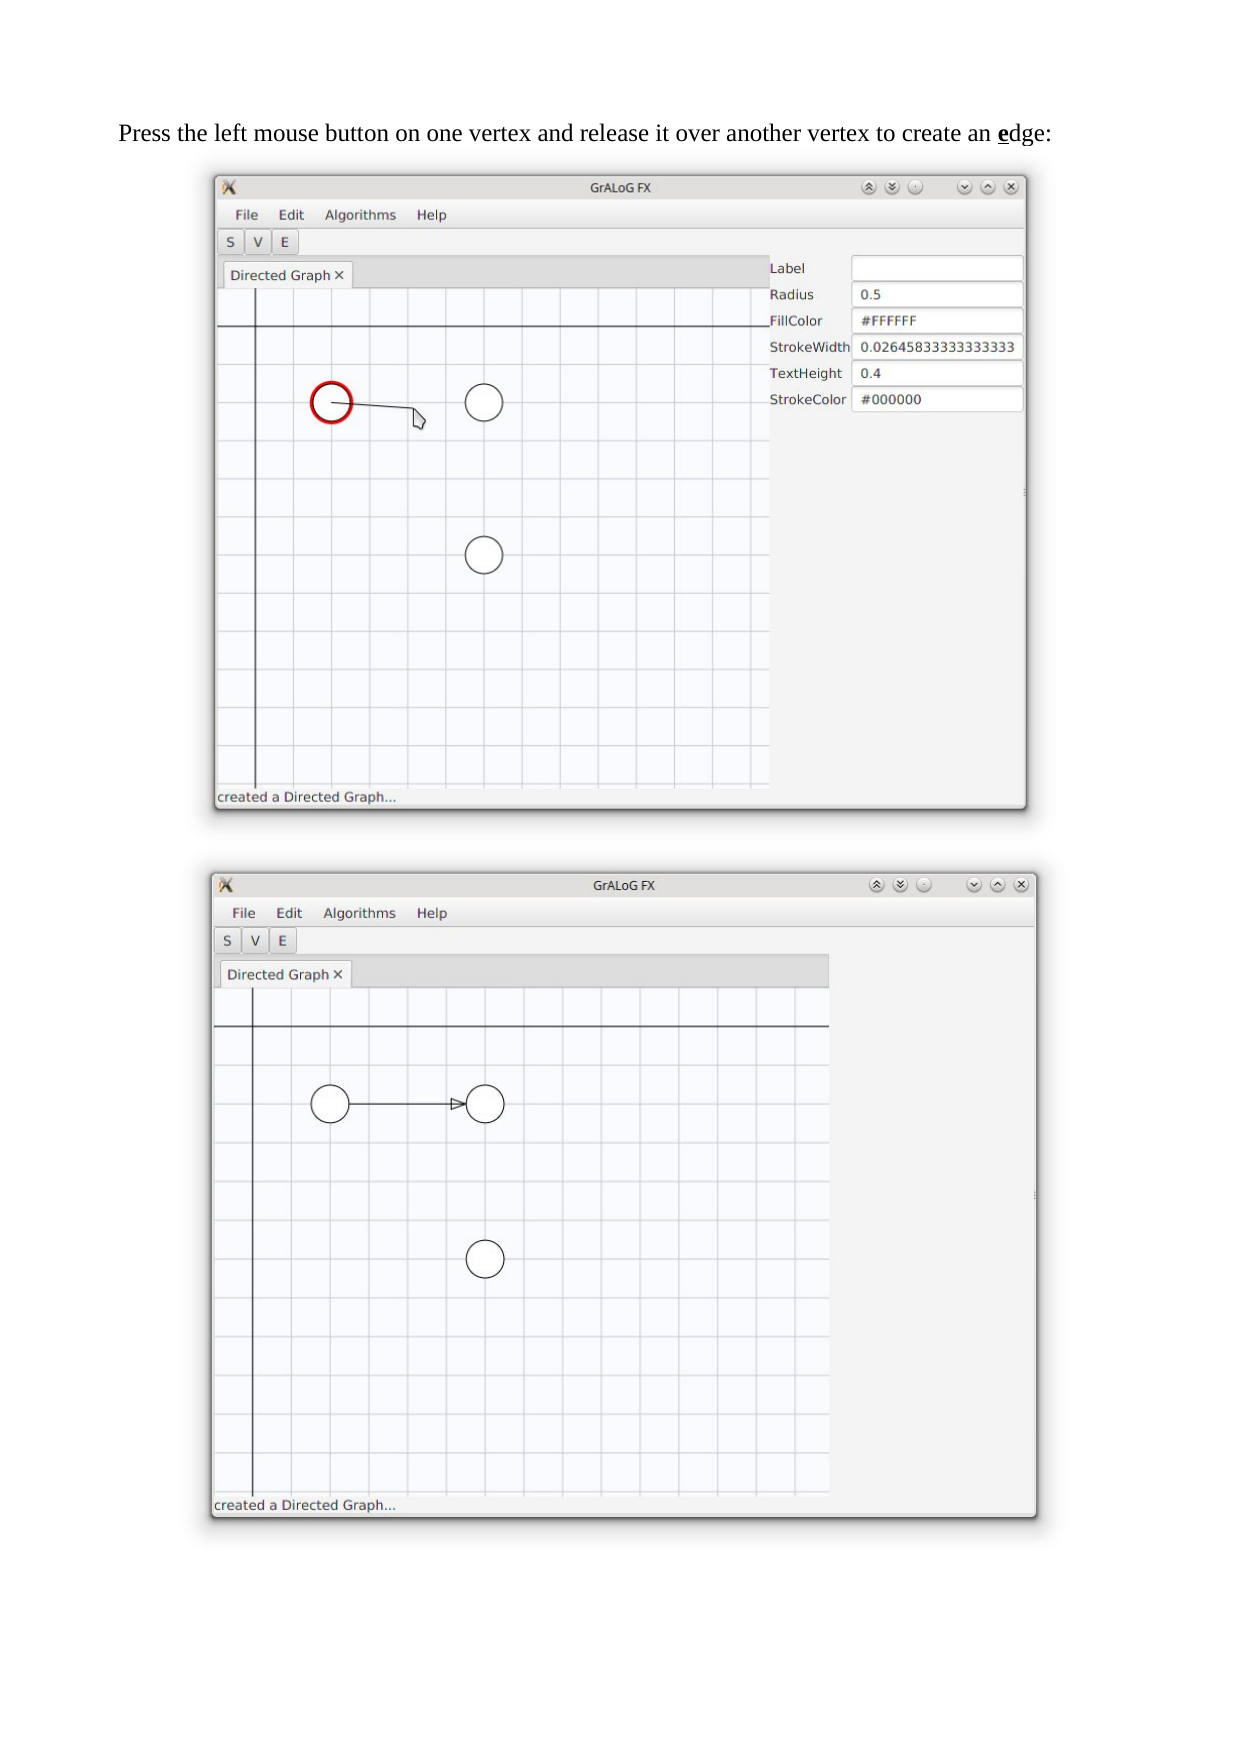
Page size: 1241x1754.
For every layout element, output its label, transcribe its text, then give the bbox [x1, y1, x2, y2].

subtitle Press the left mouse button on one vertex and release it over another vertex to create an edge: [118, 118, 1122, 147]
picture [178, 146, 1069, 1554]
